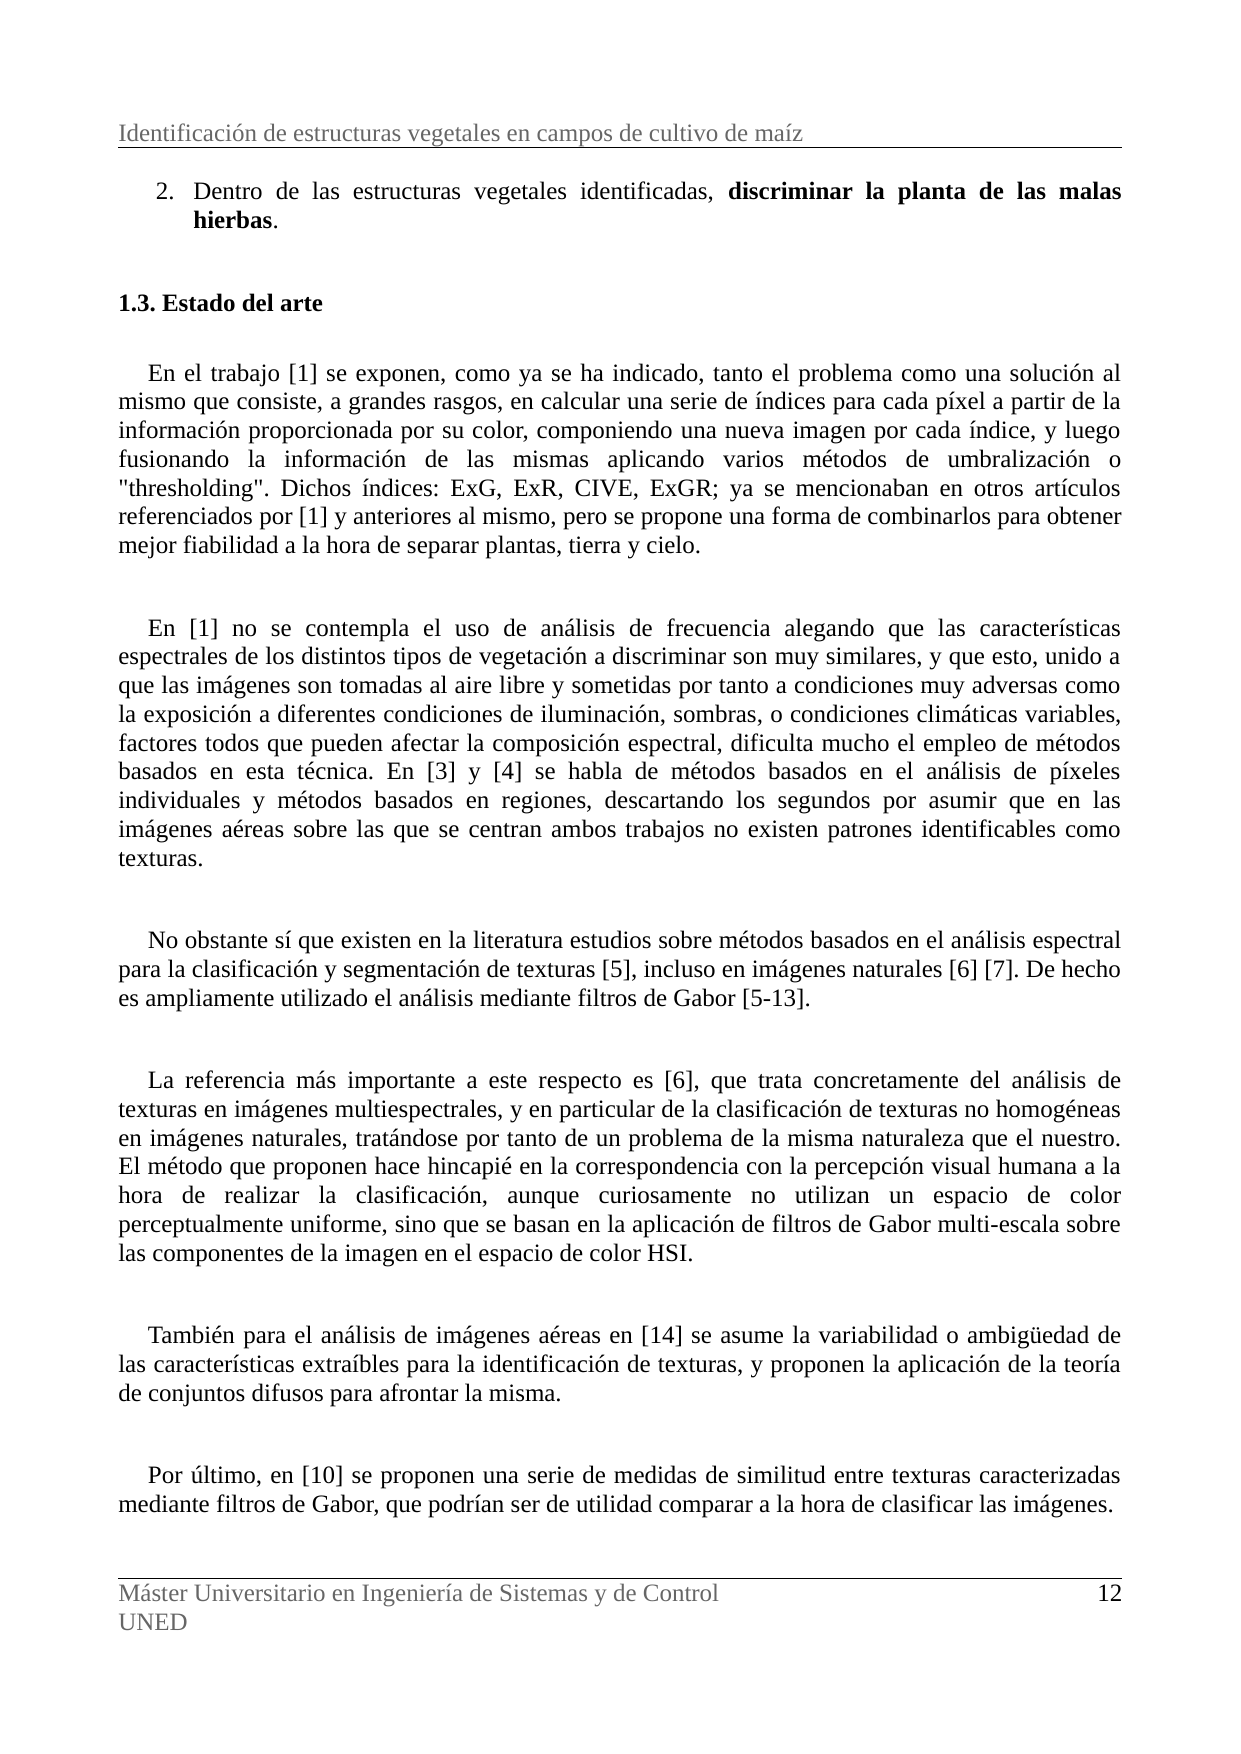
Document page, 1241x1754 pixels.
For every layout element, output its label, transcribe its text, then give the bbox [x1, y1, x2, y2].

subtitle 1.3. Estado del arte [118, 288, 1122, 316]
text Por último, en [10] se proponen una serie de medidas de similitud entre texturas caracterizadas mediante filtros de Gabor, que podrían ser de utilidad comparar a la hora de clasificar las imágenes. [118, 1460, 1122, 1518]
text También para el análisis de imágenes aéreas en [14] se asume la variabilidad o ambigüedad de las características extraíbles para la identificación de texturas, y proponen la aplicación de la teoría de conjuntos difusos para afrontar la misma. [118, 1320, 1122, 1406]
text La referencia más importante a este respecto es [6], que trata concretamente del análisis de texturas en imágenes multiespectrales, y en particular de la clasificación de texturas no homogéneas en imágenes naturales, tratándose por tanto de un problema de la misma naturaleza que el nuestro. El método que proponen hace hincapié en la correspondencia con la percepción visual humana a la hora de realizar la clasificación, aunque curiosamente no utilizan un espacio de color perceptualmente uniforme, sino que se basan en la aplicación de filtros de Gabor multi-escala sobre las componentes de la imagen en el espacio de color HSI. [118, 1065, 1122, 1266]
text En el trabajo [1] se exponen, como ya se ha indicado, tanto el problema como una solución al mismo que consiste, a grandes rasgos, en calcular una serie de índices para cada píxel a partir de la información proporcionada por su color, componiendo una nueva imagen por cada índice, y luego fusionando la información de las mismas aplicando varios métodos de umbralización o "thresholding". Dichos índices: ExG, ExR, CIVE, ExGR; ya se mencionaban en otros artículos referenciados por [1] y anteriores al mismo, pero se propone una forma de combinarlos para obtener mejor fiabilidad a la hora de separar plantas, tierra y cielo. [118, 358, 1122, 559]
text En [1] no se contempla el uso de análisis de frecuencia alegando que las características espectrales de los distintos tipos de vegetación a discriminar son muy similares, y que esto, unido a que las imágenes son tomadas al aire libre y sometidas por tanto a condiciones muy adversas como la exposición a diferentes condiciones de iluminación, sombras, o condiciones climáticas variables, factores todos que pueden afectar la composición espectral, dificulta mucho el empleo de métodos basados en esta técnica. En [3] y [4] se habla de métodos basados en el análisis de píxeles individuales y métodos basados en regiones, descartando los segundos por asumir que en las imágenes aéreas sobre las que se centran ambos trabajos no existen patrones identificables como texturas. [118, 613, 1122, 871]
list Dentro de las estructuras vegetales identificadas, discriminar la planta de las malas hierbas. [156, 176, 1122, 234]
text No obstante sí que existen en la literatura estudios sobre métodos basados en el análisis espectral para la clasificación y segmentación de texturas [5], incluso en imágenes naturales [6] [7]. De hecho es ampliamente utilizado el análisis mediante filtros de Gabor [5-13]. [118, 925, 1122, 1011]
